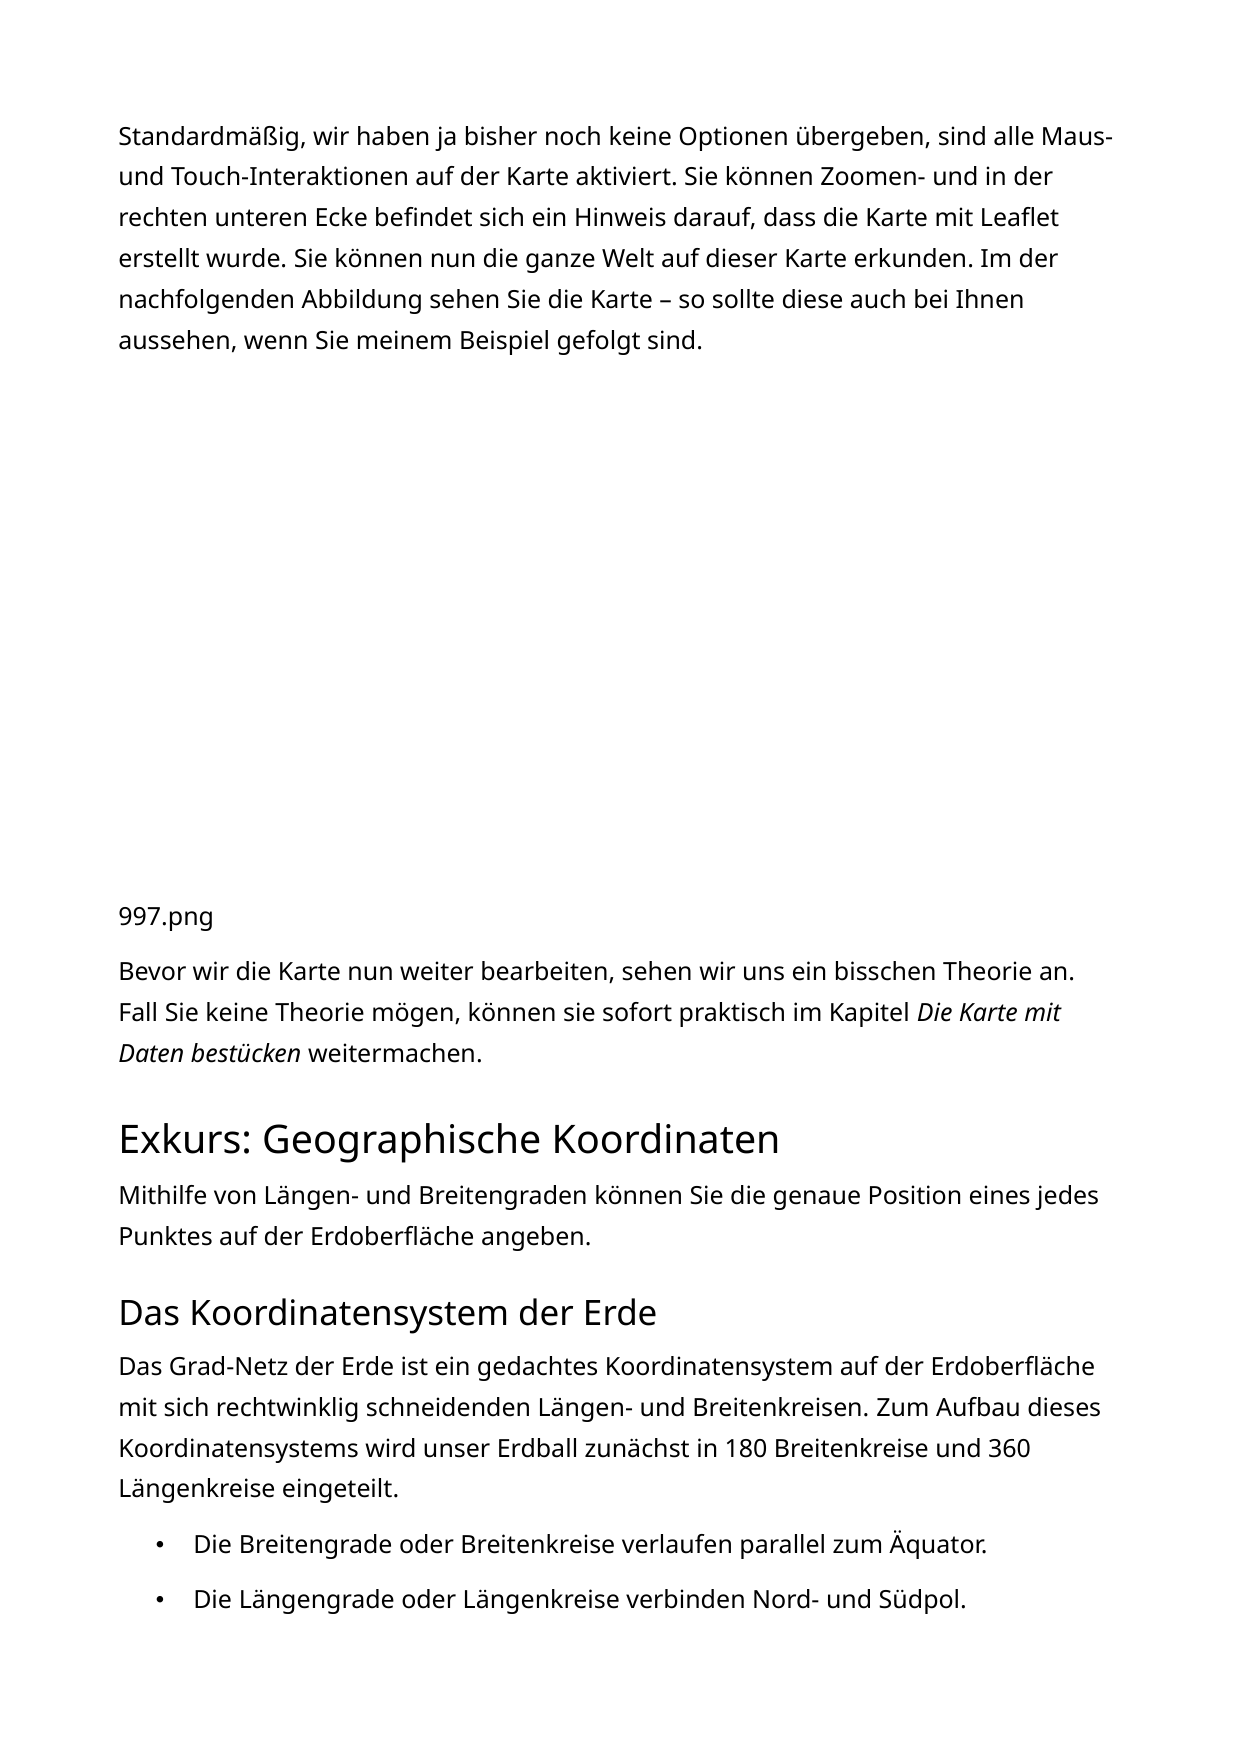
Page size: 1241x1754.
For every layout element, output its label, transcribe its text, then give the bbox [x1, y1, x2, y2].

text Mithilfe von Längen- und Breitengraden können Sie die genaue Position eines jedes Punktes auf der Erdoberfläche angeben. [118, 1178, 1122, 1252]
list Die Längengrade oder Längenkreise verbinden Nord- und Südpol. [156, 1582, 1122, 1616]
list Die Breitengrade oder Breitenkreise verlaufen parallel zum Äquator. [156, 1527, 1122, 1561]
text Bevor wir die Karte nun weiter bearbeiten, sehen wir uns ein bisschen Theorie an. Fall Sie keine Theorie mögen, können sie sofort praktisch im Kapitel Die Karte mit Daten bestücken weitermachen. [118, 953, 1122, 1069]
text Standardmäßig, wir haben ja bisher noch keine Optionen übergeben, sind alle Maus- und Touch-Interaktionen auf der Karte aktiviert. Sie können Zoomen- und in der rechten unteren Ecke befindet sich ein Hinweis darauf, dass die Karte mit Leaflet erstellt wurde. Sie können nun die ganze Welt auf dieser Karte erkunden. Im der nachfolgenden Abbildung sehen Sie die Karte – so sollte diese auch bei Ihnen aussehen, wenn Sie meinem Beispiel gefolgt sind. [118, 118, 1122, 356]
text Das Grad-Netz der Erde ist ein gedachtes Koordinatensystem auf der Erdoberfläche mit sich rechtwinklig schneidenden Längen- und Breitenkreisen. Zum Aufbau dieses Koordinatensystems wird unser Erdball zunächst in 180 Breitenkreise und 360 Längenkreise eingeteilt. [118, 1349, 1122, 1505]
subtitle Exkurs: Geographische Koordinaten [118, 1111, 1122, 1165]
text 997.png [118, 378, 1122, 932]
subtitle Das Koordinatensystem der Erde [118, 1288, 1122, 1336]
